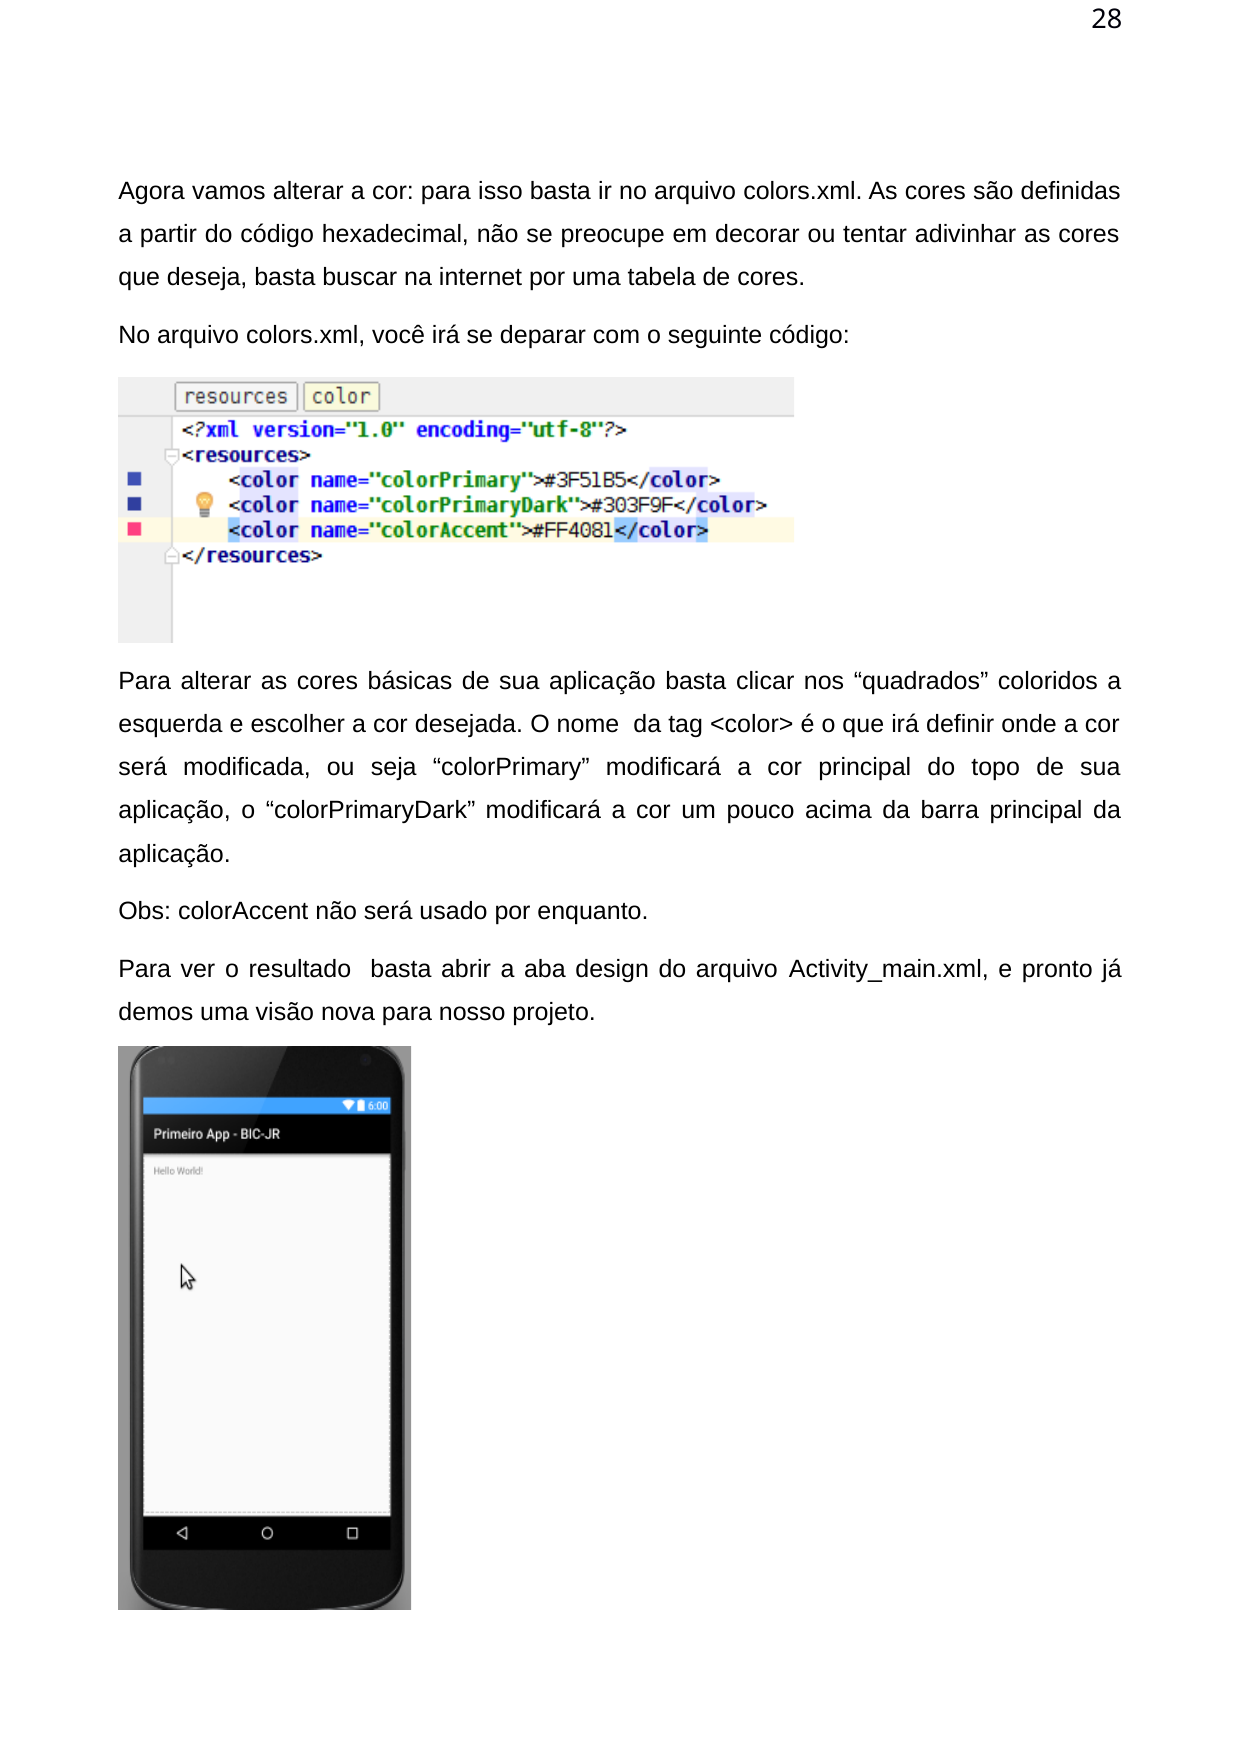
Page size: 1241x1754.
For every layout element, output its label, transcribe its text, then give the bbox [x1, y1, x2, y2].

text No arquivo colors.xml, você irá se deparar com o seguinte código: [118, 320, 1122, 348]
picture [118, 377, 795, 643]
text Agora vamos alterar a cor: para isso basta ir no arquivo colors.xml. As cores são definidas a partir do código hexadecimal, não se preocupe em decorar ou tentar adivinhar as cores que deseja, basta buscar na internet por uma tabela de cores. [118, 176, 1122, 291]
text Para ver o resultado basta abrir a aba design do arquivo Activity_main.xml, e pronto já demos uma visão nova para nosso projeto. [118, 954, 1122, 1026]
text Para alterar as cores básicas de sua aplicação basta clicar nos “quadrados” coloridos a esquerda e escolher a cor desejada. O nome da tag <color> é o que irá definir onde a cor será modificada, ou seja “colorPrimary” modificará a cor principal do topo de sua aplicação, o “colorPrimaryDark” modificará a cor um pouco acima da barra principal da aplicação. [118, 666, 1122, 867]
picture [118, 1046, 412, 1610]
text Obs: colorAccent não será usado por enquanto. [118, 896, 1122, 925]
